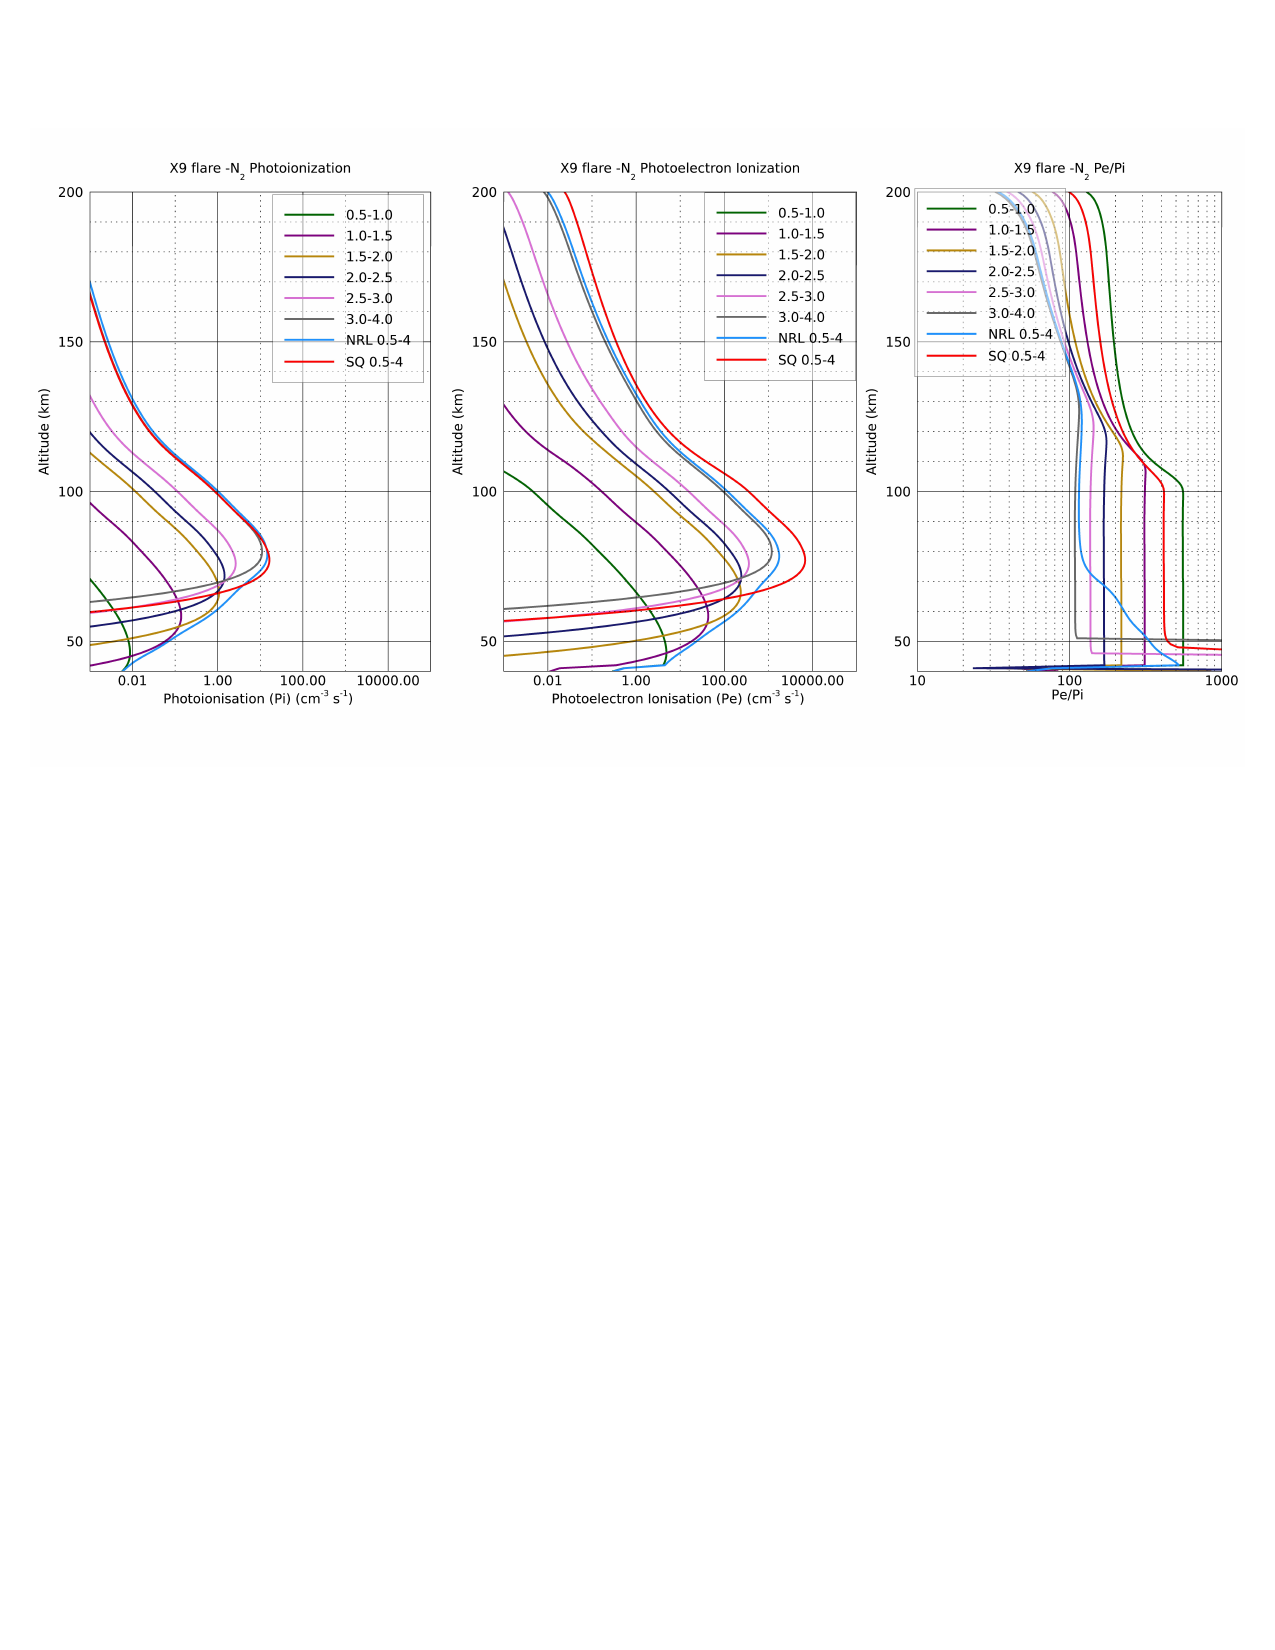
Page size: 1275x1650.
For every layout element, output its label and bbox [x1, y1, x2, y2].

picture [29, 128, 1246, 767]
